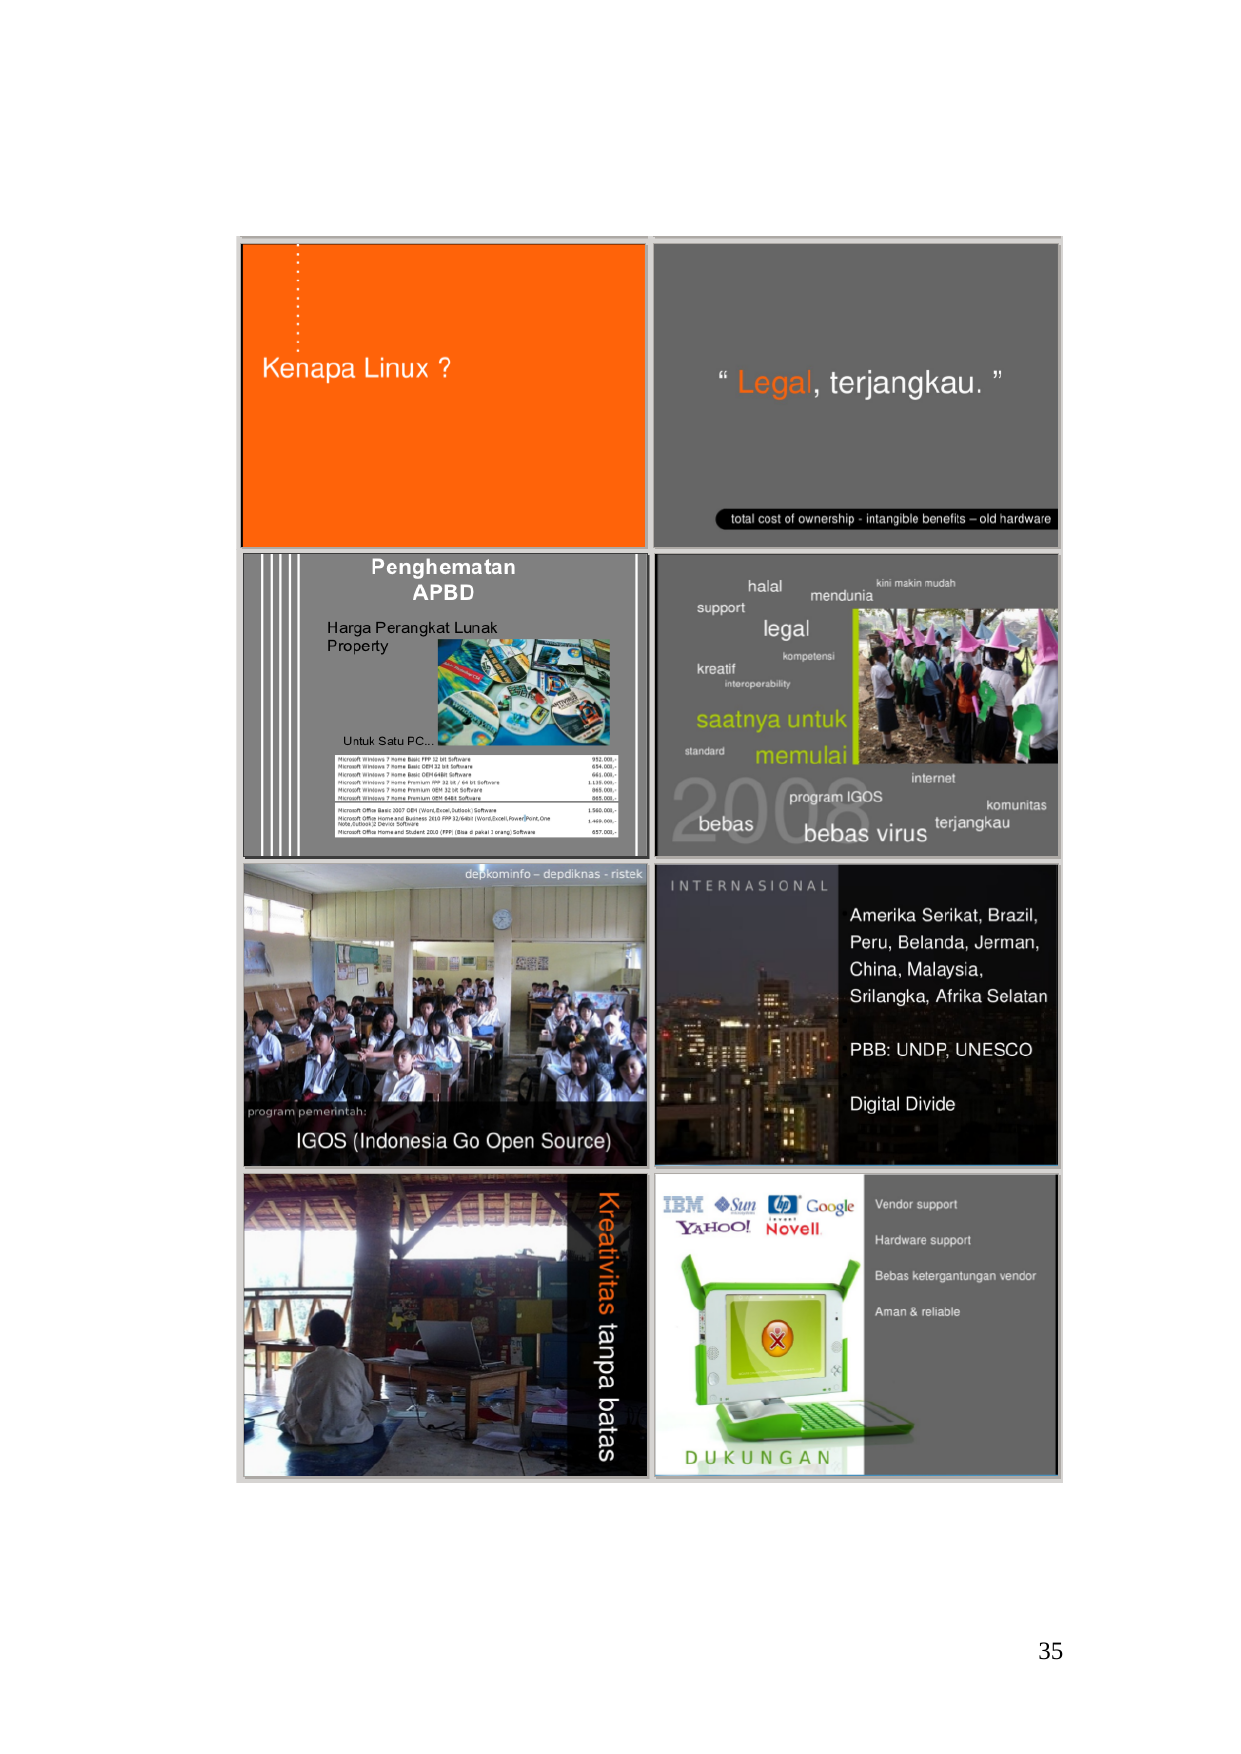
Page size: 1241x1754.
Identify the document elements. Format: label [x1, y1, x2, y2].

picture [236, 549, 1063, 1483]
